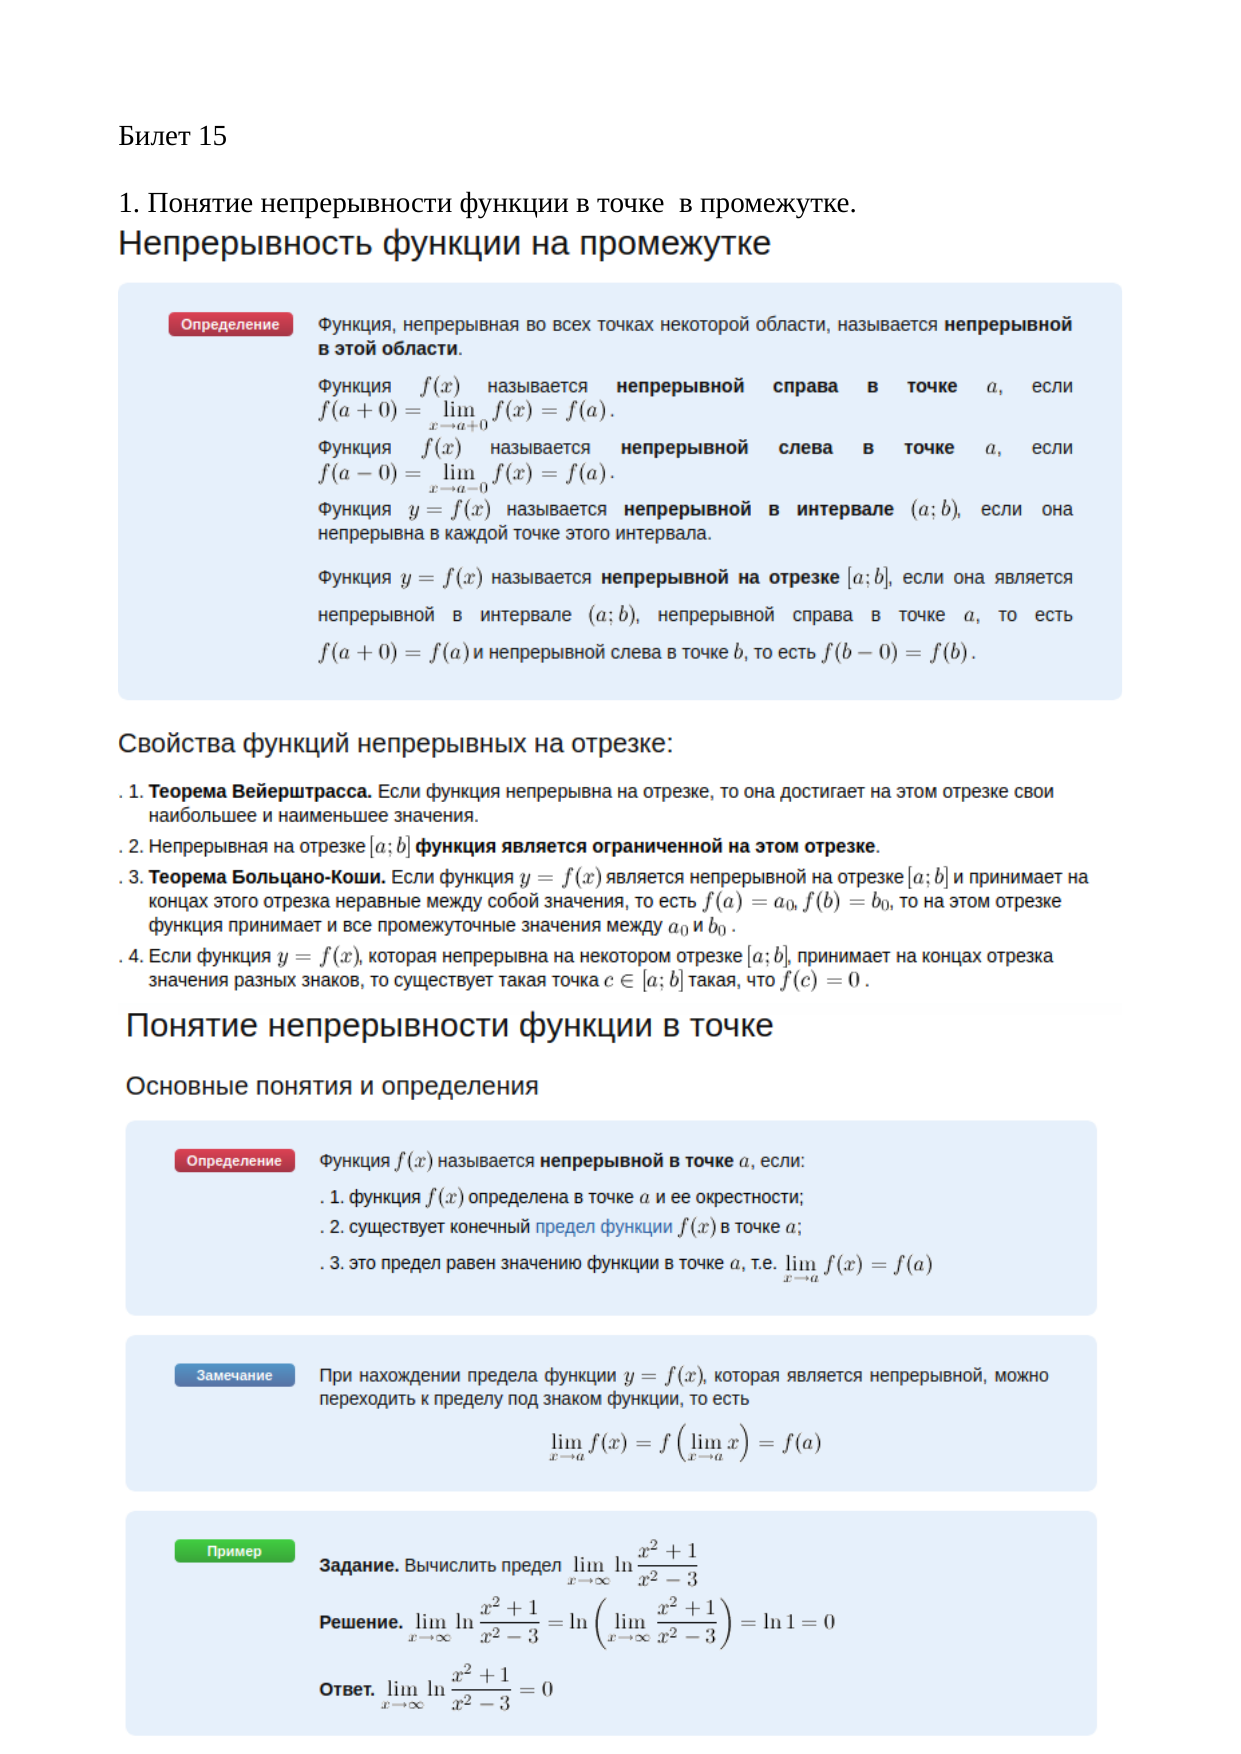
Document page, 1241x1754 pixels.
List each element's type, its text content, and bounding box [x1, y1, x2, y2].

subtitle Билет 15 [118, 118, 1122, 152]
picture [118, 224, 1123, 1754]
subtitle 1. Понятие непрерывности функции в точке в промежутке. [118, 185, 1122, 219]
